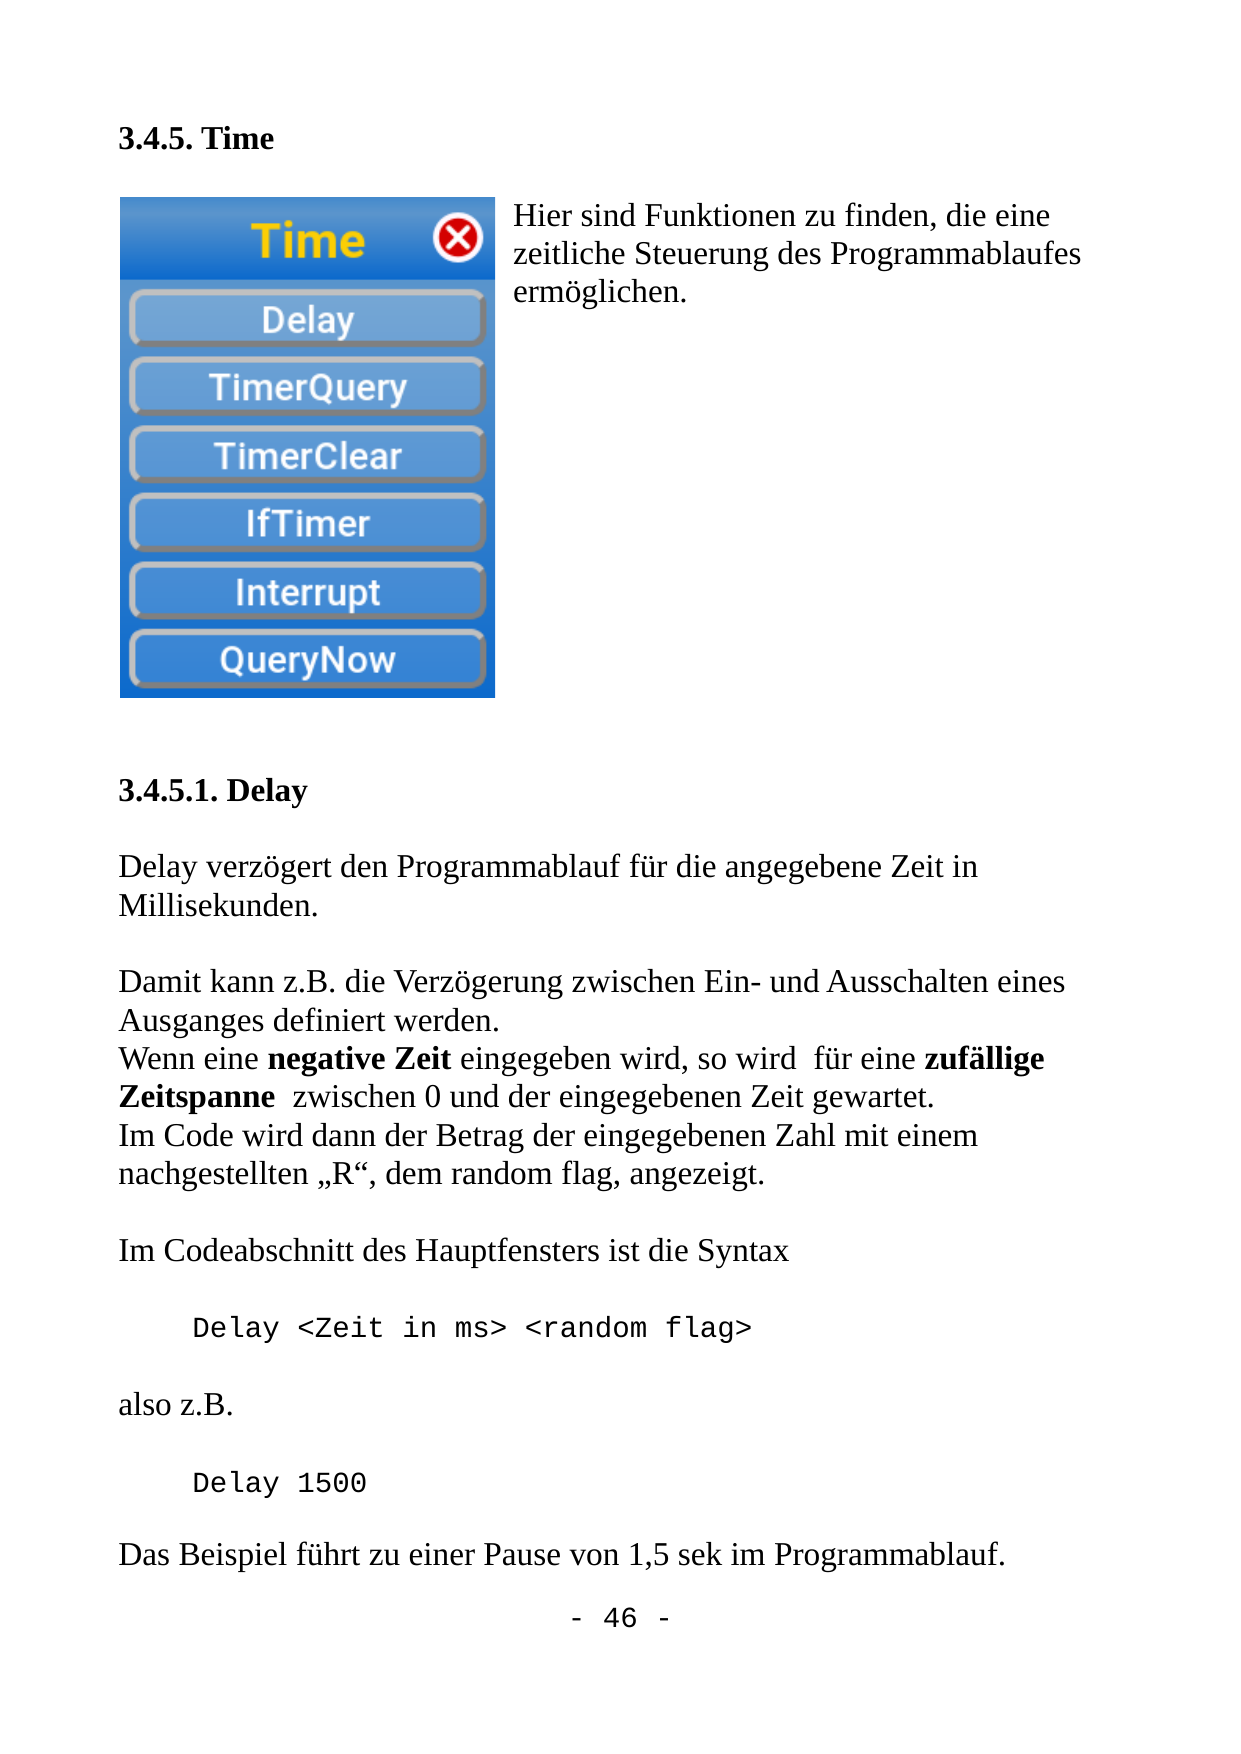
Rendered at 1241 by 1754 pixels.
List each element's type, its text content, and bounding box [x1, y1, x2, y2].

text Delay verzögert den Programmablauf für die angegebene Zeit in Millisekunden. [118, 846, 1122, 923]
text Im Code wird dann der Betrag der eingegebenen Zahl mit einem nachgestellten „R“, dem random flag, angezeigt. [118, 1115, 1122, 1191]
text Wenn eine negative Zeit eingegeben wird, so wird für eine zufällige Zeitspanne zwischen 0 und der eingegebenen Zeit gewartet. [118, 1038, 1122, 1115]
text Delay <Zeit in ms> <random flag> [118, 1306, 1122, 1346]
text 3.4.5.1. Delay [118, 770, 1122, 808]
text Das Beispiel führt zu einer Pause von 1,5 sek im Programmablauf. [118, 1534, 1122, 1573]
text Delay 1500 [118, 1461, 1122, 1501]
text Im Codeabschnitt des Hauptfensters ist die Syntax [118, 1230, 1122, 1268]
picture [120, 197, 496, 698]
text 3.4.5. Time [118, 118, 1122, 156]
text Damit kann z.B. die Verzögerung zwischen Ein- und Ausschalten eines Ausganges definiert werden. [118, 961, 1122, 1038]
text Hier sind Funktionen zu finden, die eine zeitliche Steuerung des Programmablaufes ermöglichen. [118, 195, 1122, 310]
text also z.B. [118, 1385, 1122, 1423]
